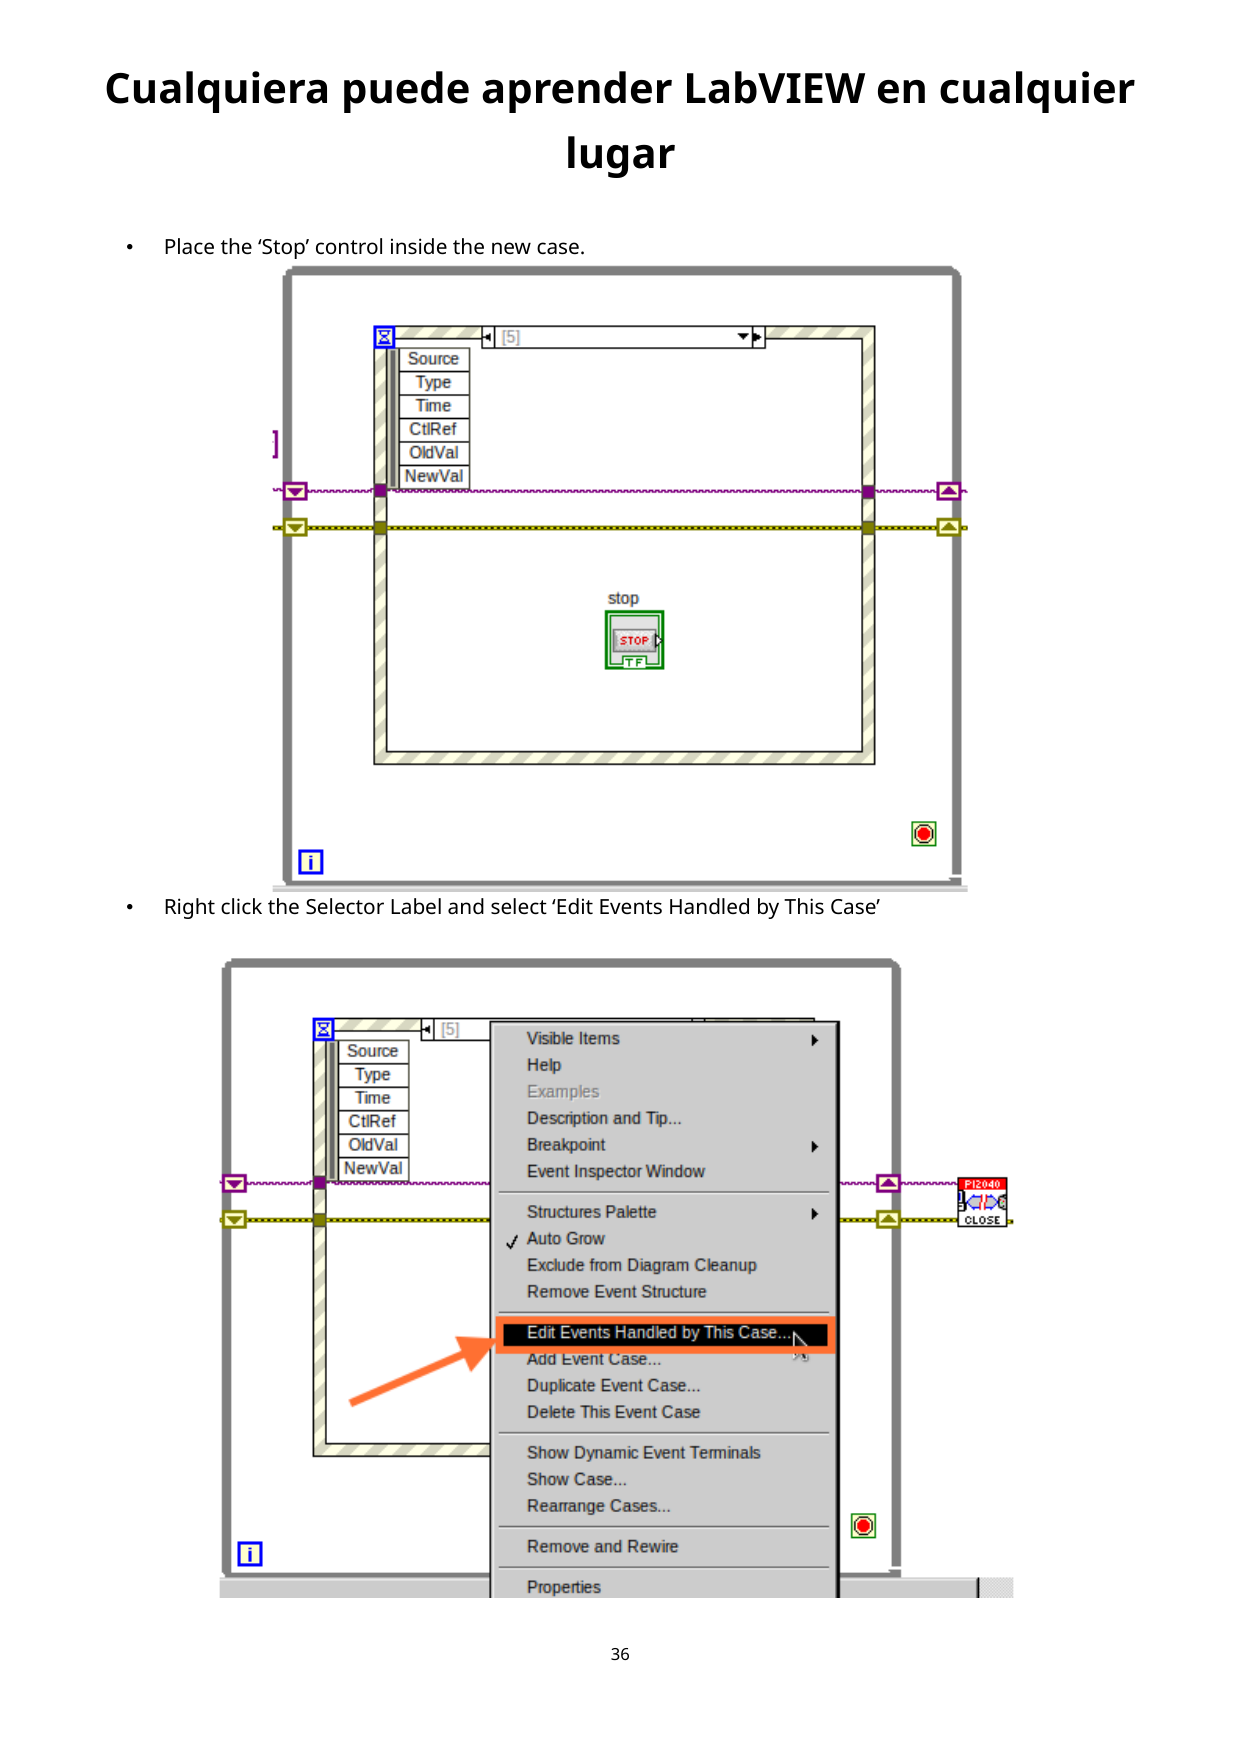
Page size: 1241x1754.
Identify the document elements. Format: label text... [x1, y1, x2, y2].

list Place the ‘Stop’ control inside the new case. [126, 232, 1152, 261]
picture [219, 957, 1014, 1598]
picture [272, 260, 968, 892]
list Right click the Selector Label and select ‘Edit Events Handled by This Case’ [126, 261, 1152, 920]
